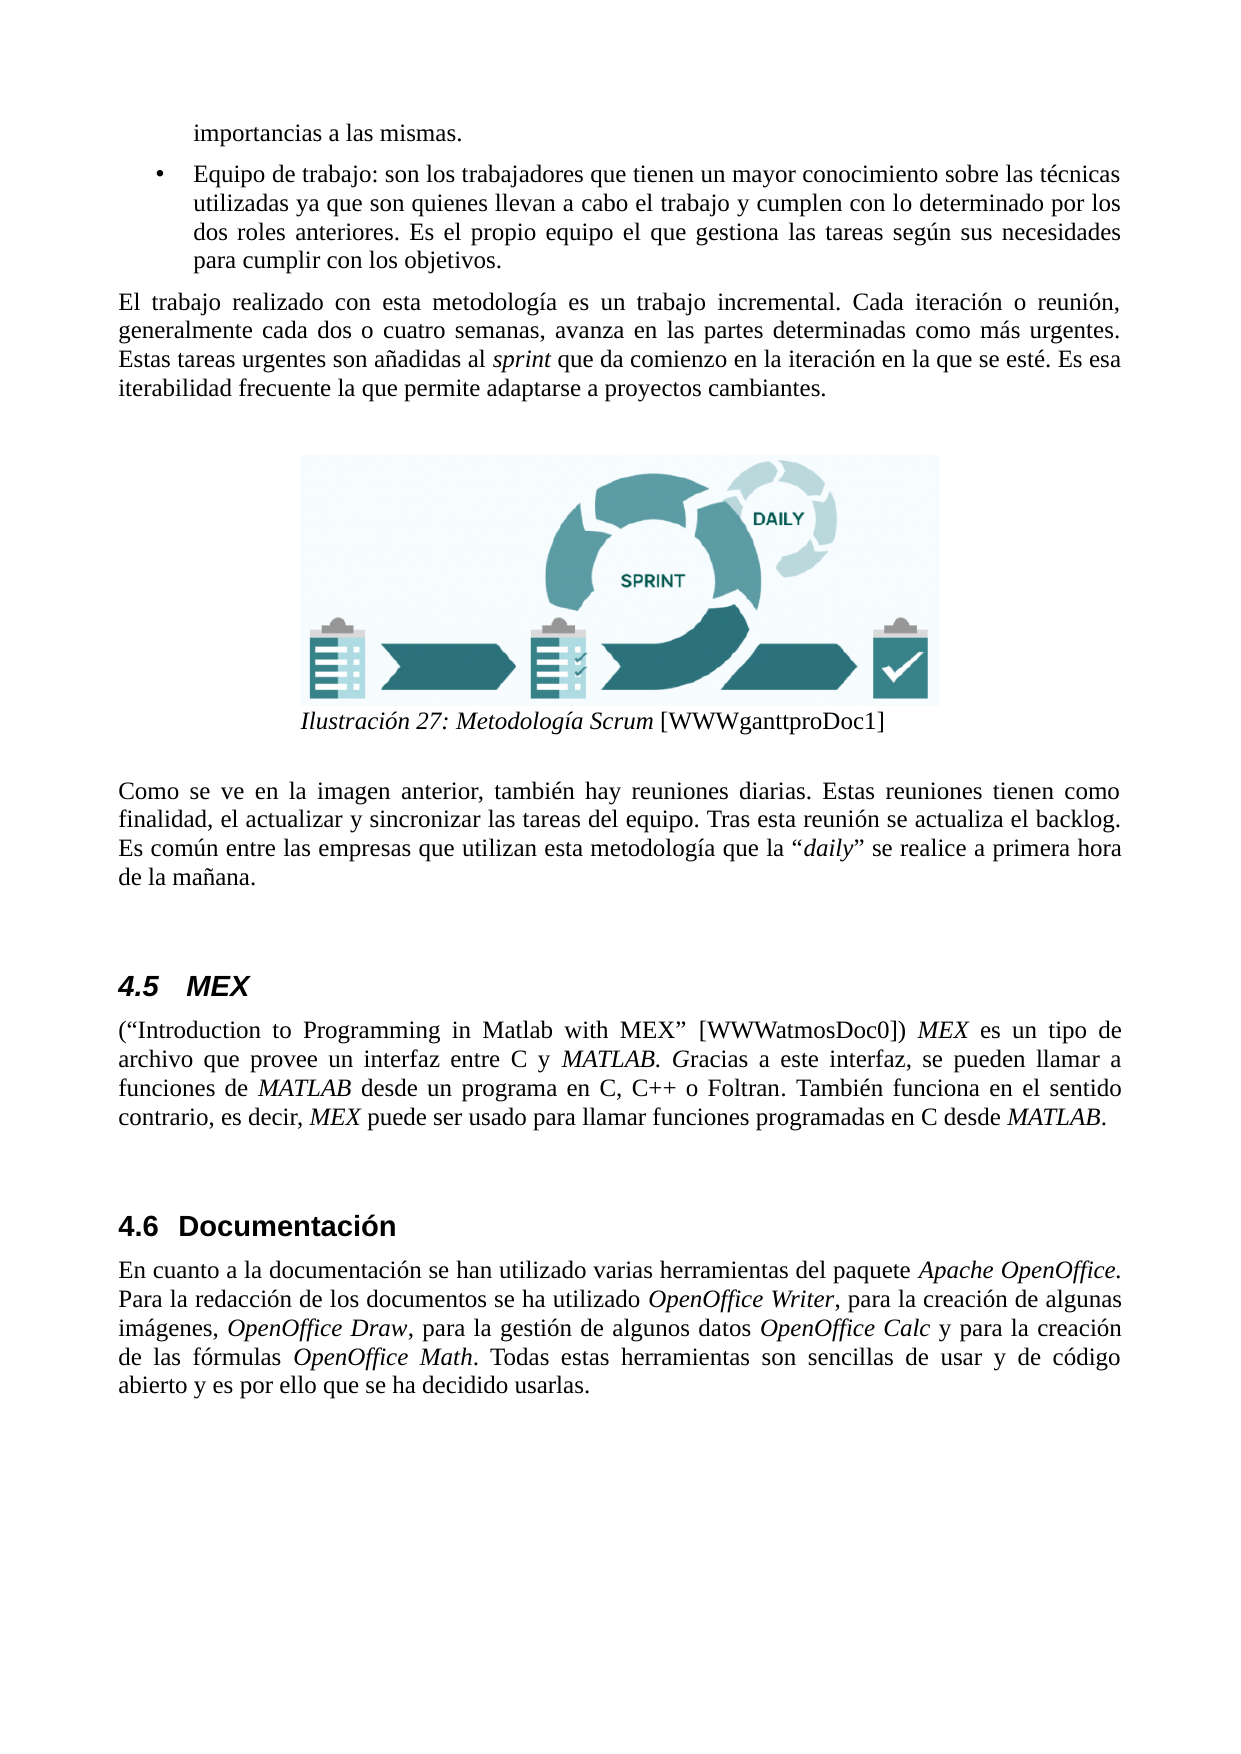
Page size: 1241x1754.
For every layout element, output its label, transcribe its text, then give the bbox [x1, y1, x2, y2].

subtitle MEX [118, 969, 1122, 1003]
list Equipo de trabajo: son los trabajadores que tienen un mayor conocimiento sobre las técnicas utilizadas ya que son quienes llevan a cabo el trabajo y cumplen con lo determinado por los dos roles anteriores. Es el propio equipo el que gestiona las tareas según sus necesidades para cumplir con los objetivos. [156, 159, 1122, 274]
text Como se ve en la imagen anterior, también hay reuniones diarias. Estas reuniones tienen como finalidad, el actualizar y sincronizar las tareas del equipo. Tras esta reunión se actualiza el backlog. Es común entre las empresas que utilizan esta metodología que la “daily” se realice a primera hora de la mañana. [118, 776, 1122, 891]
text El trabajo realizado con esta metodología es un trabajo incremental. Cada iteración o reunión, generalmente cada dos o cuatro semanas, avanza en las partes determinadas como más urgentes. Estas tareas urgentes son añadidas al sprint que da comienzo en la iteración en la que se esté. Es esa iterabilidad frecuente la que permite adaptarse a proyectos cambiantes. [118, 287, 1122, 402]
list importancias a las mismas. [156, 118, 1122, 147]
text (“Introduction to Programming in Matlab with MEX” [WWWatmosDoc0]) MEX es un tipo de archivo que provee un interfaz entre C y MATLAB. Gracias a este interfaz, se pueden llamar a funciones de MATLAB desde un programa en C, C++ o Foltran. También funciona en el sentido contrario, es decir, MEX puede ser usado para llamar funciones programadas en C desde MATLAB. [118, 1016, 1122, 1131]
text Ilustración 27: Metodología Scrum [WWWganttproDoc1] [300, 706, 940, 734]
text En cuanto a la documentación se han utilizado varias herramientas del paquete Apache OpenOffice. Para la redacción de los documentos se ha utilizado OpenOffice Writer, para la creación de algunas imágenes, OpenOffice Draw, para la gestión de algunos datos OpenOffice Calc y para la creación de las fórmulas OpenOffice Math. Todas estas herramientas son sencillas de usar y de código abierto y es por ello que se ha decidido usarlas. [118, 1255, 1122, 1399]
subtitle Documentación [118, 1209, 1122, 1243]
picture [300, 455, 940, 706]
